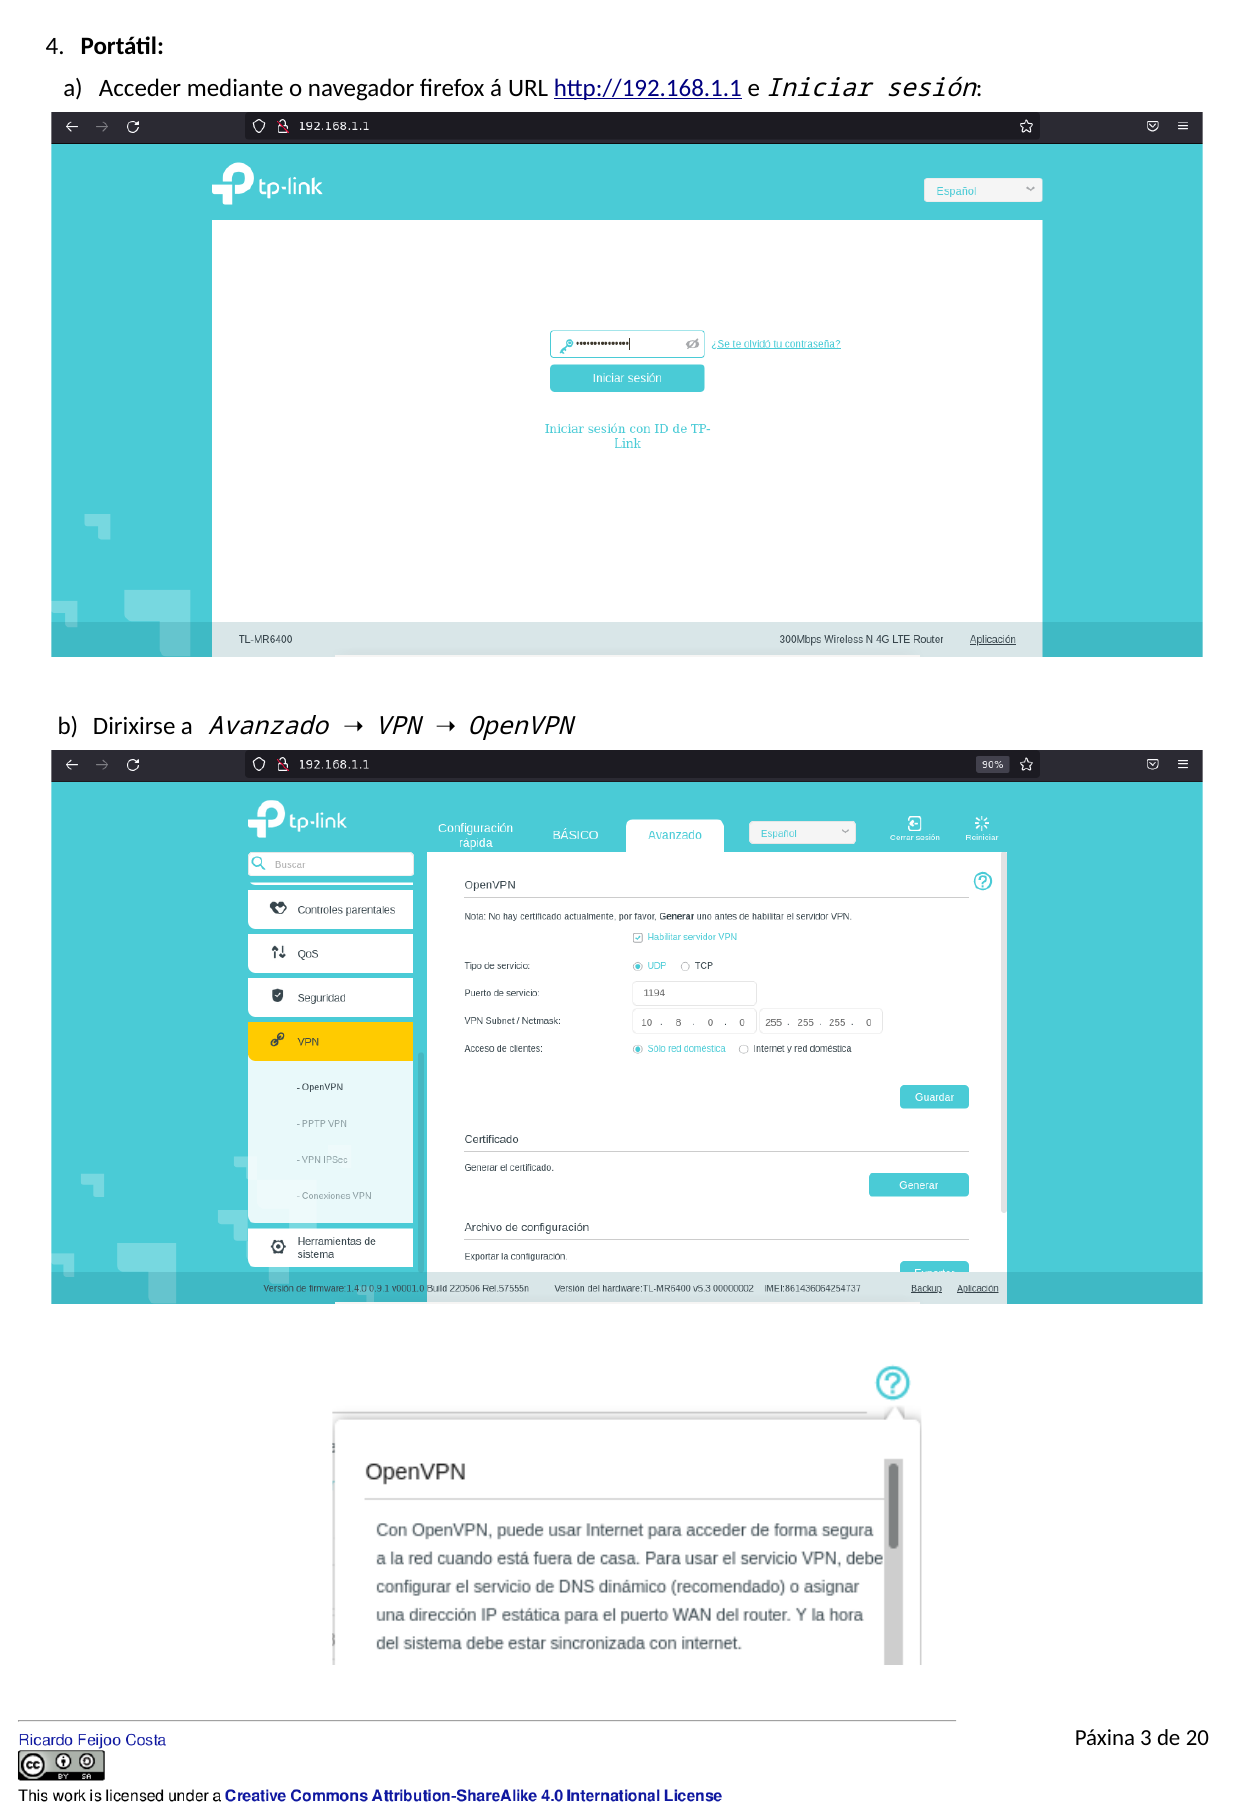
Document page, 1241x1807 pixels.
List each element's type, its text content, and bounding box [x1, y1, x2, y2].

picture [51, 112, 1203, 657]
list Dirixirse a Avanzado ➝ VPN ➝ OpenVPN [57, 708, 1209, 742]
picture [8, 1715, 957, 1806]
picture [332, 1343, 922, 1665]
list Portátil: [45, 30, 1209, 60]
picture [51, 750, 1203, 1304]
list Acceder mediante o navegador firefox á URL http://192.168.1.1 e Iniciar sesión: [63, 69, 1209, 103]
